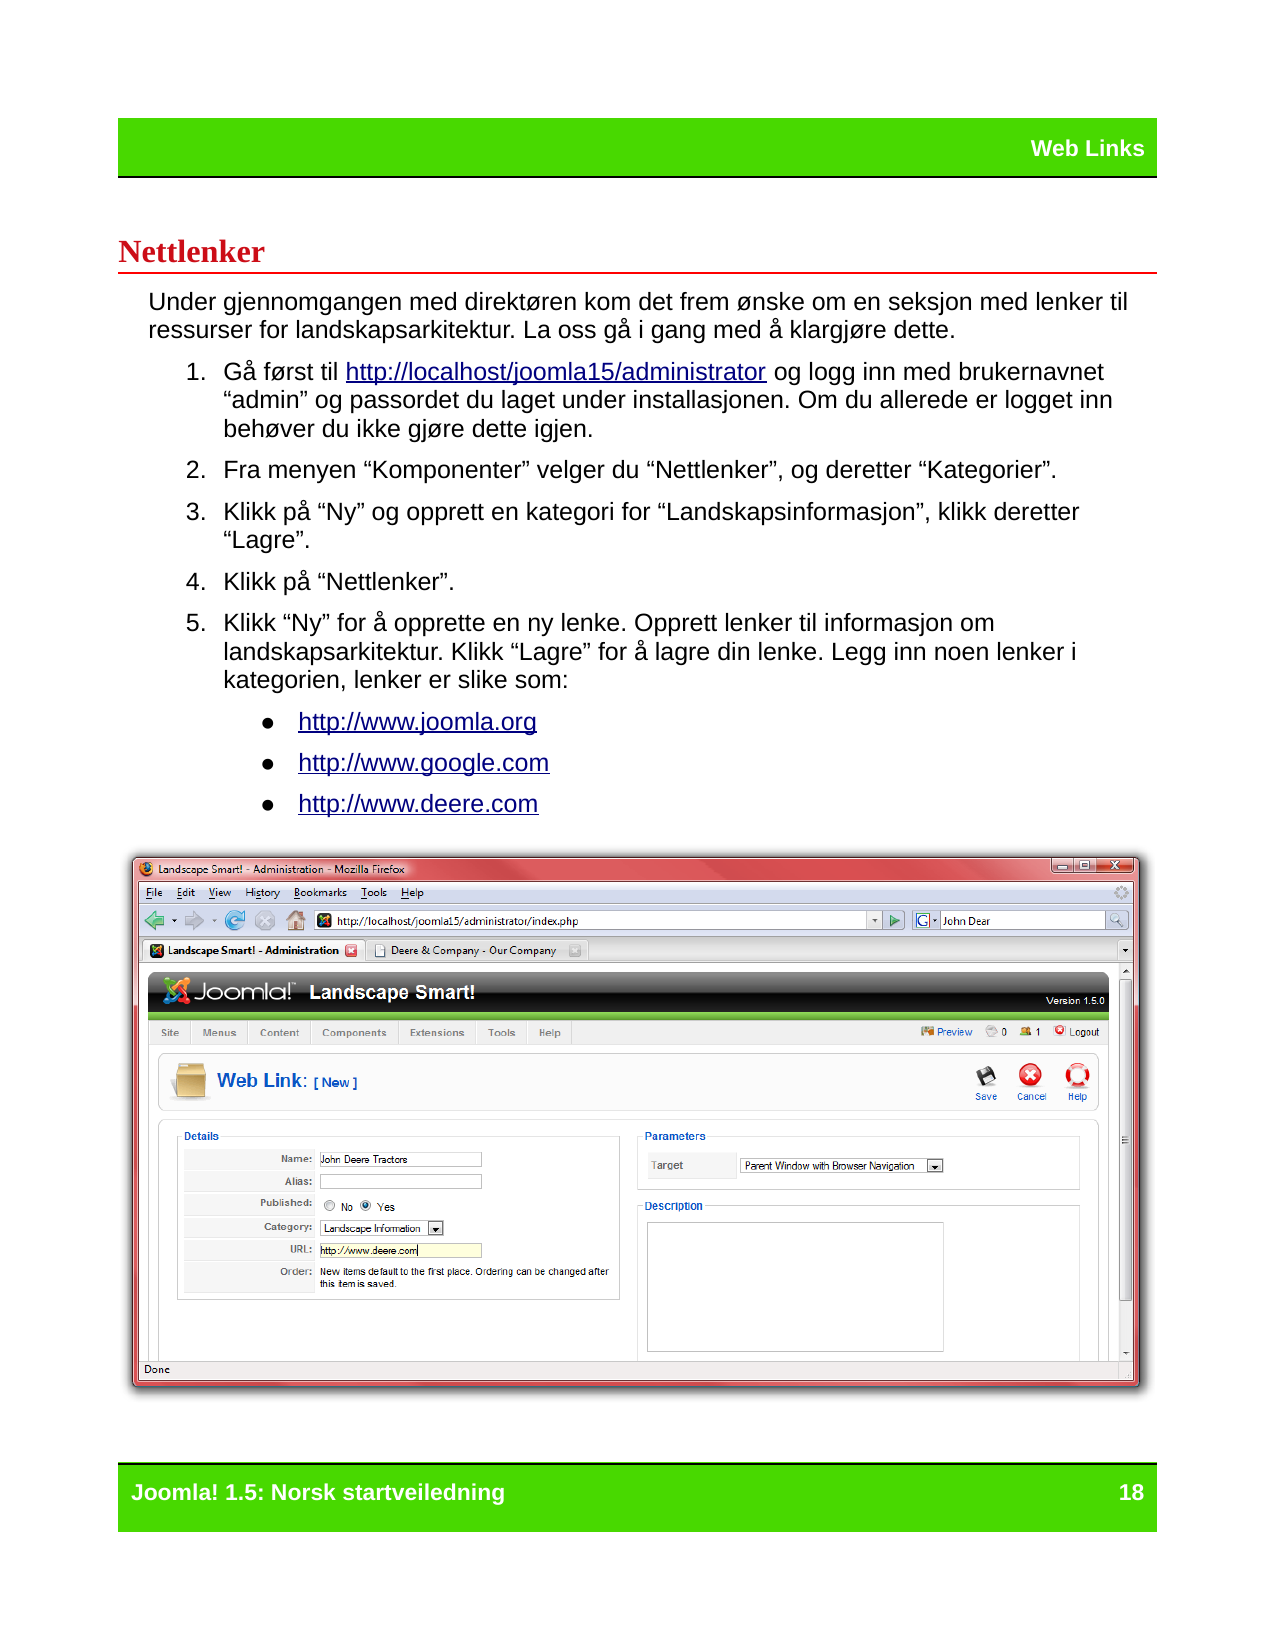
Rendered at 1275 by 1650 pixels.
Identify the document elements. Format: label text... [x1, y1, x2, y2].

list Klikk på “Nettlenker”. [186, 567, 1157, 595]
picture [119, 844, 1156, 1403]
list Fra menyen “Komponenter” velger du “Nettlenker”, og deretter “Kategorier”. [186, 455, 1157, 484]
list http://www.google.com [261, 748, 1157, 777]
list Klikk på “Ny” og opprett en kategori for “Landskapsinformasjon”, klikk deretter “Lagre”. [186, 497, 1157, 554]
subtitle Nettlenker [118, 233, 1157, 272]
list Klikk “Ny” for å opprette en ny lenke. Opprett lenker til informasjon om landskapsarkitektur. Klikk “Lagre” for å lagre din lenke. Legg inn noen lenker i kategorien, lenker er slike som: [186, 608, 1157, 694]
list Gå først til http://localhost/joomla15/administrator og logg inn med brukernavnet “admin” og passordet du laget under installasjonen. Om du allerede er logget inn behøver du ikke gjøre dette igjen. [186, 357, 1157, 443]
list http://www.deere.com [261, 789, 1157, 818]
text Under gjennomgangen med direktøren kom det frem ønske om en seksjon med lenker til ressurser for landskapsarkitektur. La oss gå i gang med å klargjøre dette. [148, 287, 1157, 344]
list http://www.joomla.org [261, 707, 1157, 735]
